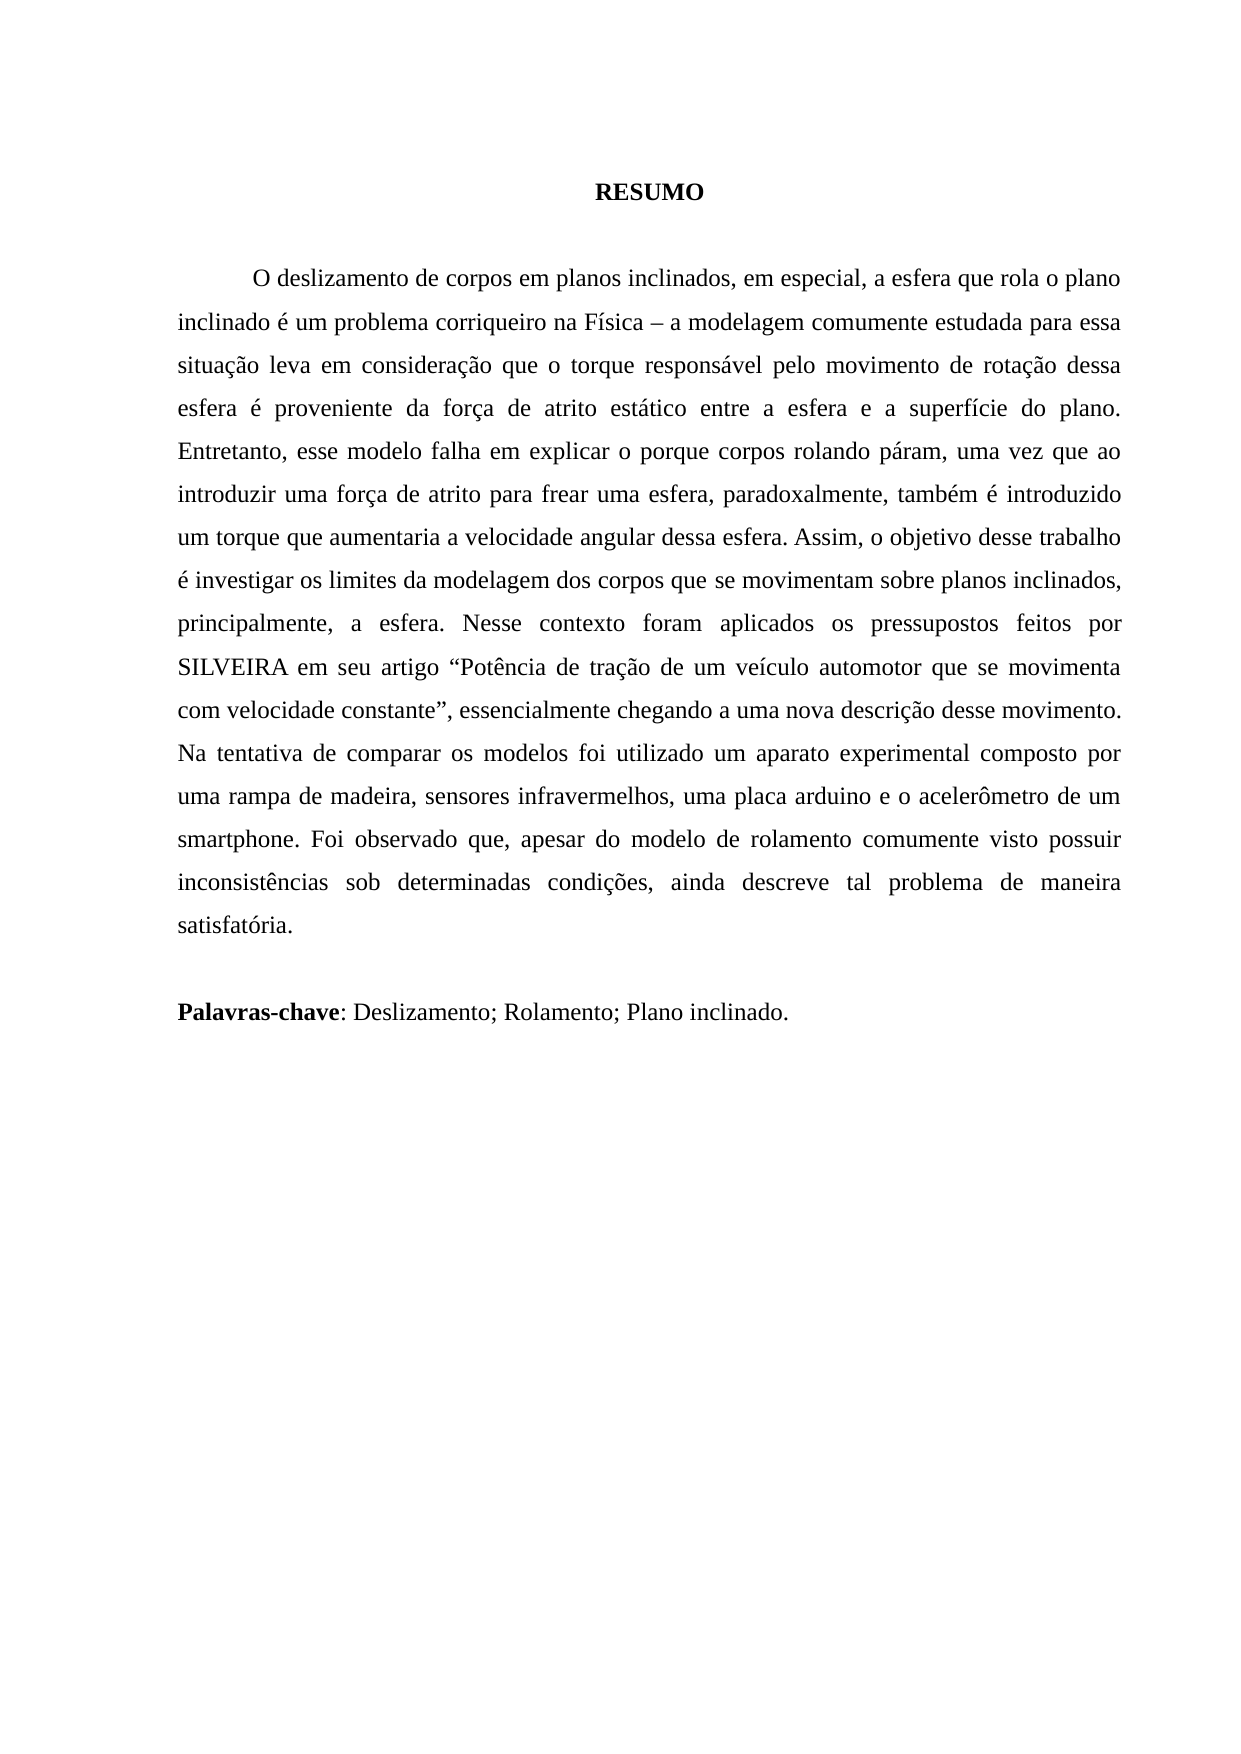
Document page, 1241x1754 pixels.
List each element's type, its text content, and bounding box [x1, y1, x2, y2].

text Palavras-chave: Deslizamento; Rolamento; Plano inclinado. [177, 997, 1122, 1025]
text O deslizamento de corpos em planos inclinados, em especial, a esfera que rola o plano inclinado é um problema corriqueiro na Física – a modelagem comumente estudada para essa situação leva em consideração que o torque responsável pelo movimento de rotação dessa esfera é proveniente da força de atrito estático entre a esfera e a superfície do plano. Entretanto, esse modelo falha em explicar o porque corpos rolando páram, uma vez que ao introduzir uma força de atrito para frear uma esfera, paradoxalmente, também é introduzido um torque que aumentaria a velocidade angular dessa esfera. Assim, o objetivo desse trabalho é investigar os limites da modelagem dos corpos que se movimentam sobre planos inclinados, principalmente, a esfera. Nesse contexto foram aplicados os pressupostos feitos por SILVEIRA em seu artigo “Potência de tração de um veículo automotor que se movimenta com velocidade constante”, essencialmente chegando a uma nova descrição desse movimento. Na tentativa de comparar os modelos foi utilizado um aparato experimental composto por uma rampa de madeira, sensores infravermelhos, uma placa arduino e o acelerômetro de um smartphone. Foi observado que, apesar do modelo de rolamento comumente visto possuir inconsistências sob determinadas condições, ainda descreve tal problema de maneira satisfatória. [177, 263, 1122, 939]
text RESUMO [177, 177, 1122, 206]
